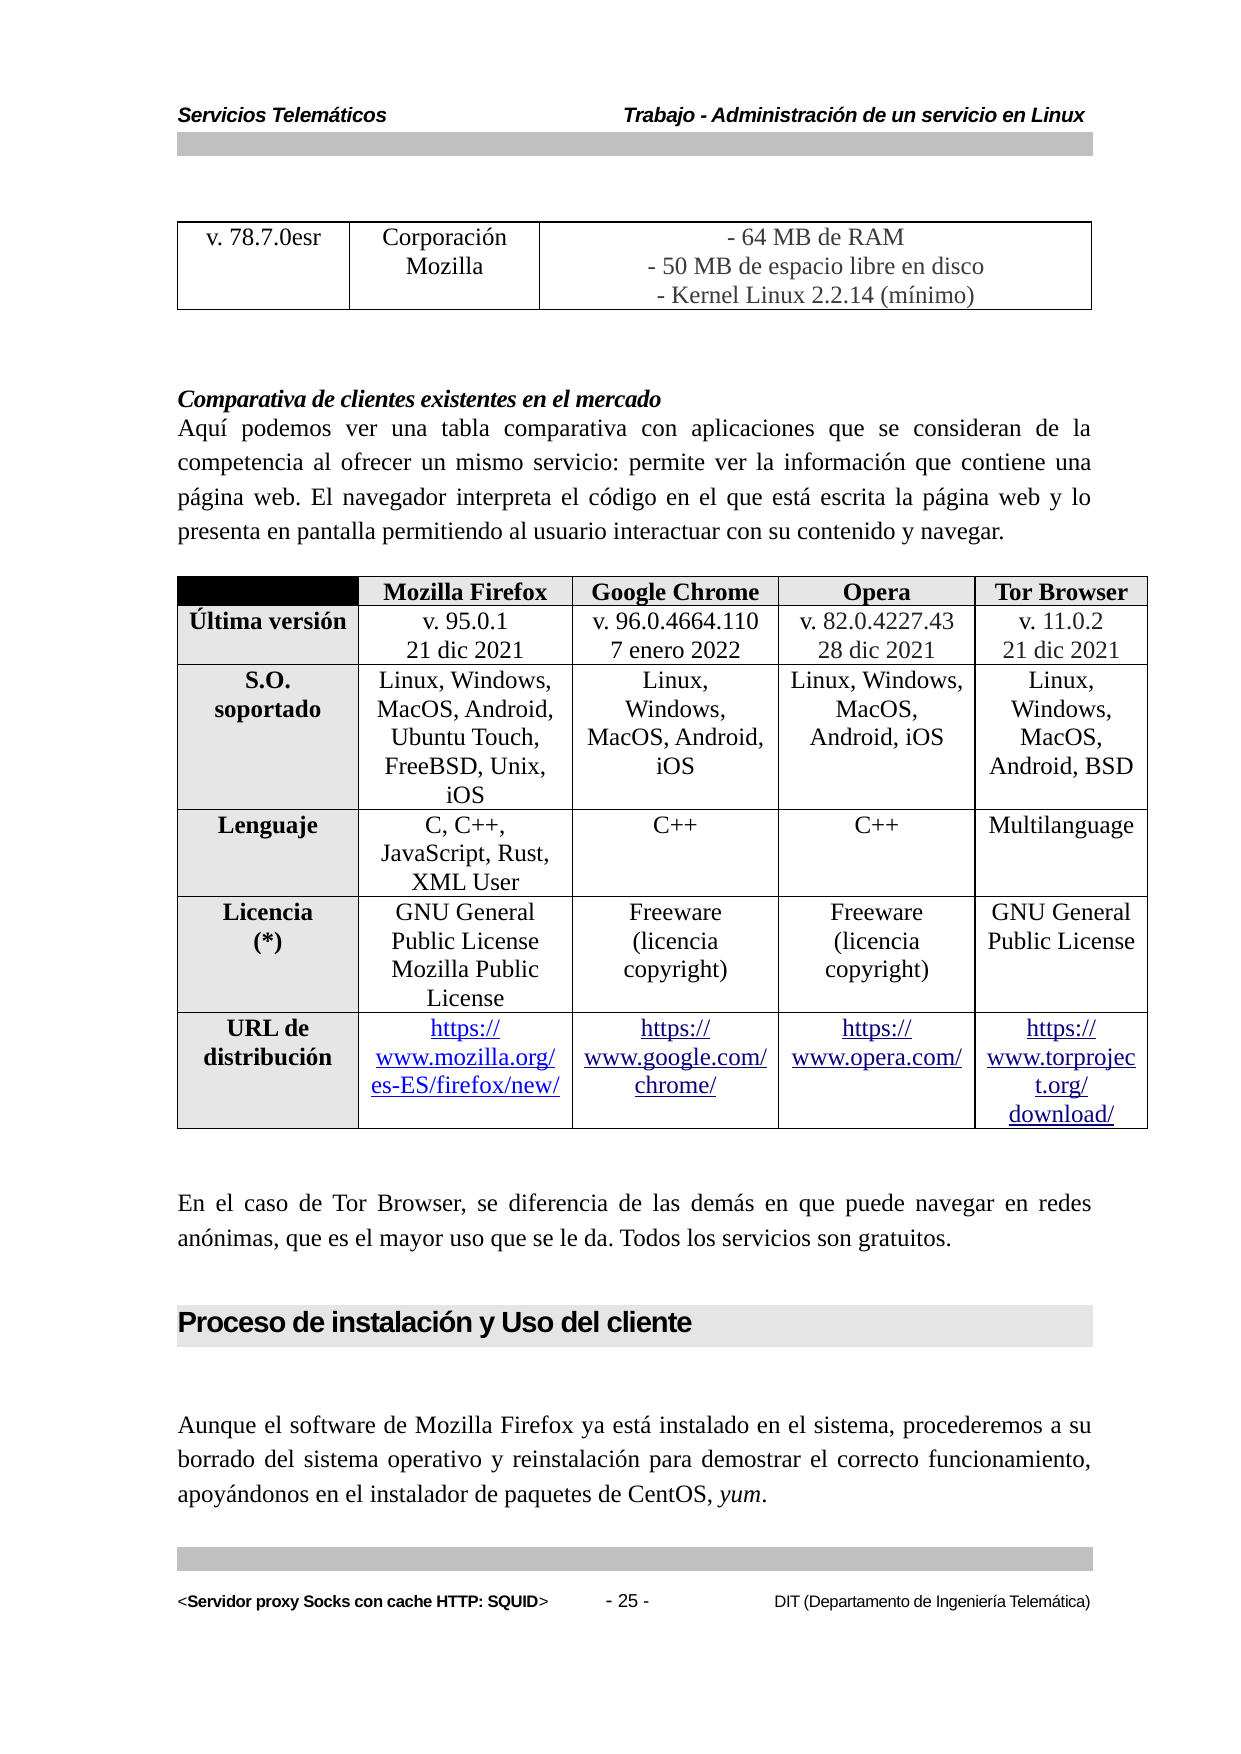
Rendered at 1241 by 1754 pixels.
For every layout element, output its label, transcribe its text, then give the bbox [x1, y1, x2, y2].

table_cell Corporación Mozilla [350, 223, 539, 309]
table_cell Última versión [178, 606, 358, 664]
table_cell C++ [779, 810, 974, 896]
table_cell S.O. soportado [178, 665, 358, 809]
table_cell GNU General Public License Mozilla Public License [359, 897, 572, 1012]
table_cell Linux, Windows, MacOS, Android, Ubuntu Touch, FreeBSD, Unix, iOS [359, 665, 572, 809]
table_cell Licencia (*) [178, 897, 358, 1012]
table_cell C++ [573, 810, 778, 896]
text En el caso de Tor Browser, se diferencia de las demás en que puede navegar en redes anónimas, que es el mayor uso que se le da. Todos los servicios son gratuitos. [177, 1188, 1093, 1252]
list Proceso de instalación y Uso del cliente [177, 1305, 1093, 1347]
table_cell v. 95.0.1 21 dic 2021 [359, 606, 572, 664]
table_cell URL de distribución [178, 1013, 358, 1128]
table_cell Multilanguage [976, 810, 1147, 896]
table_cell C, C++, JavaScript, Rust, XML User [359, 810, 572, 896]
table_cell Lenguaje [178, 810, 358, 896]
table_header [178, 577, 358, 605]
table_cell GNU General Public License [976, 897, 1147, 1012]
table_cell Linux, Windows, MacOS, Android, BSD [976, 665, 1147, 809]
table_header Opera [779, 577, 974, 605]
table_cell Linux, Windows, MacOS, Android, iOS [779, 665, 974, 809]
table_cell Freeware (licencia copyright) [779, 897, 974, 1012]
table_cell v. 11.0.2 21 dic 2021 [976, 606, 1147, 664]
text Aquí podemos ver una tabla comparativa con aplicaciones que se consideran de la competencia al ofrecer un mismo servicio: permite ver la información que contiene una página web. El navegador interpreta el código en el que está escrita la página web y lo presenta en pantalla permitiendo al usuario interactuar con su contenido y navegar. [177, 413, 1093, 545]
table_cell v. 78.7.0esr [178, 223, 349, 309]
table_cell v. 96.0.4664.110 7 enero 2022 [573, 606, 778, 664]
table_cell https://www.opera.com/ [779, 1013, 974, 1128]
table_cell - 64 MB de RAM - 50 MB de espacio libre en disco - Kernel Linux 2.2.14 (mínimo) [540, 223, 1091, 309]
table_header Google Chrome [573, 577, 778, 605]
list Comparativa de clientes existentes en el mercado [177, 384, 1093, 413]
table_cell https://www.mozilla.org/es-ES/firefox/new/ [359, 1013, 572, 1128]
table_cell https://www.google.com/chrome/ [573, 1013, 778, 1128]
text Aunque el software de Mozilla Firefox ya está instalado en el sistema, procederemos a su borrado del sistema operativo y reinstalación para demostrar el correcto funcionamiento, apoyándonos en el instalador de paquetes de CentOS, yum. [177, 1410, 1093, 1507]
table_cell Freeware (licencia copyright) [573, 897, 778, 1012]
table_header Mozilla Firefox [359, 577, 572, 605]
table_header Tor Browser [976, 577, 1147, 605]
table_cell https://www.torproject.org/download/ [976, 1013, 1147, 1128]
table_cell Linux, Windows, MacOS, Android, iOS [573, 665, 778, 809]
table_cell v. 82.0.4227.43 28 dic 2021 [779, 606, 974, 664]
